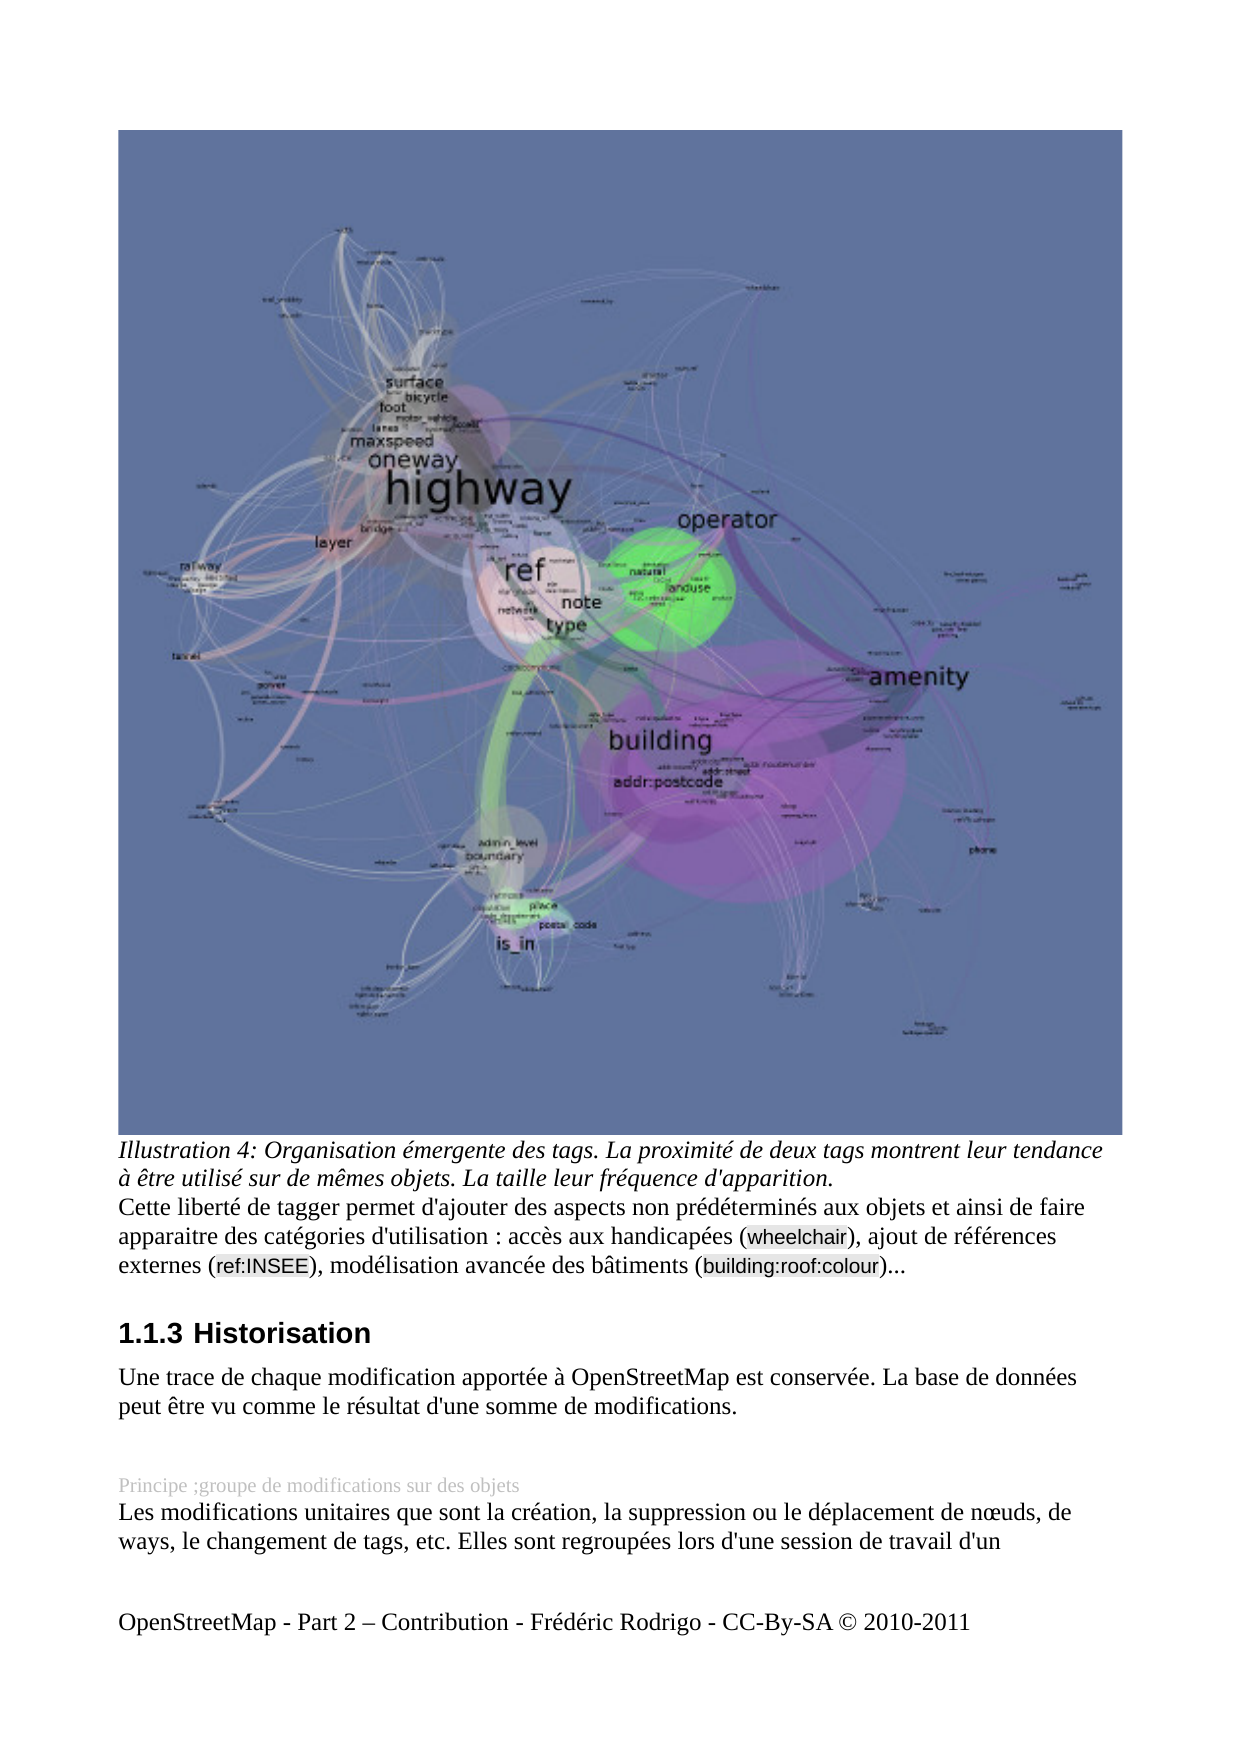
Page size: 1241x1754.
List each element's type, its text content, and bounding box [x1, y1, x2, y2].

picture [118, 130, 1123, 1135]
text [118, 118, 1122, 130]
text Les modifications unitaires que sont la création, la suppression ou le déplacement de nœuds, de ways, le changement de tags, etc. Elles sont regroupées lors d'une session de travail d'un [118, 1497, 1122, 1555]
text Illustration 4: Organisation émergente des tags. La proximité de deux tags montrent leur tendance à être utilisé sur de mêmes objets. La taille leur fréquence d'apparition. [118, 1135, 1122, 1192]
text Une trace de chaque modification apportée à OpenStreetMap est conservée. La base de données peut être vu comme le résultat d'une somme de modifications. [118, 1362, 1122, 1419]
subtitle Historisation [118, 1316, 1122, 1349]
text Cette liberté de tagger permet d'ajouter des aspects non prédéterminés aux objets et ainsi de faire apparaitre des catégories d'utilisation : accès aux handicapées (wheelchair), ajout de références externes (ref:INSEE), modélisation avancée des bâtiments (building:roof:colour)... [118, 1192, 1122, 1278]
text Principe ;groupe de modifications sur des objets [118, 1473, 1122, 1497]
